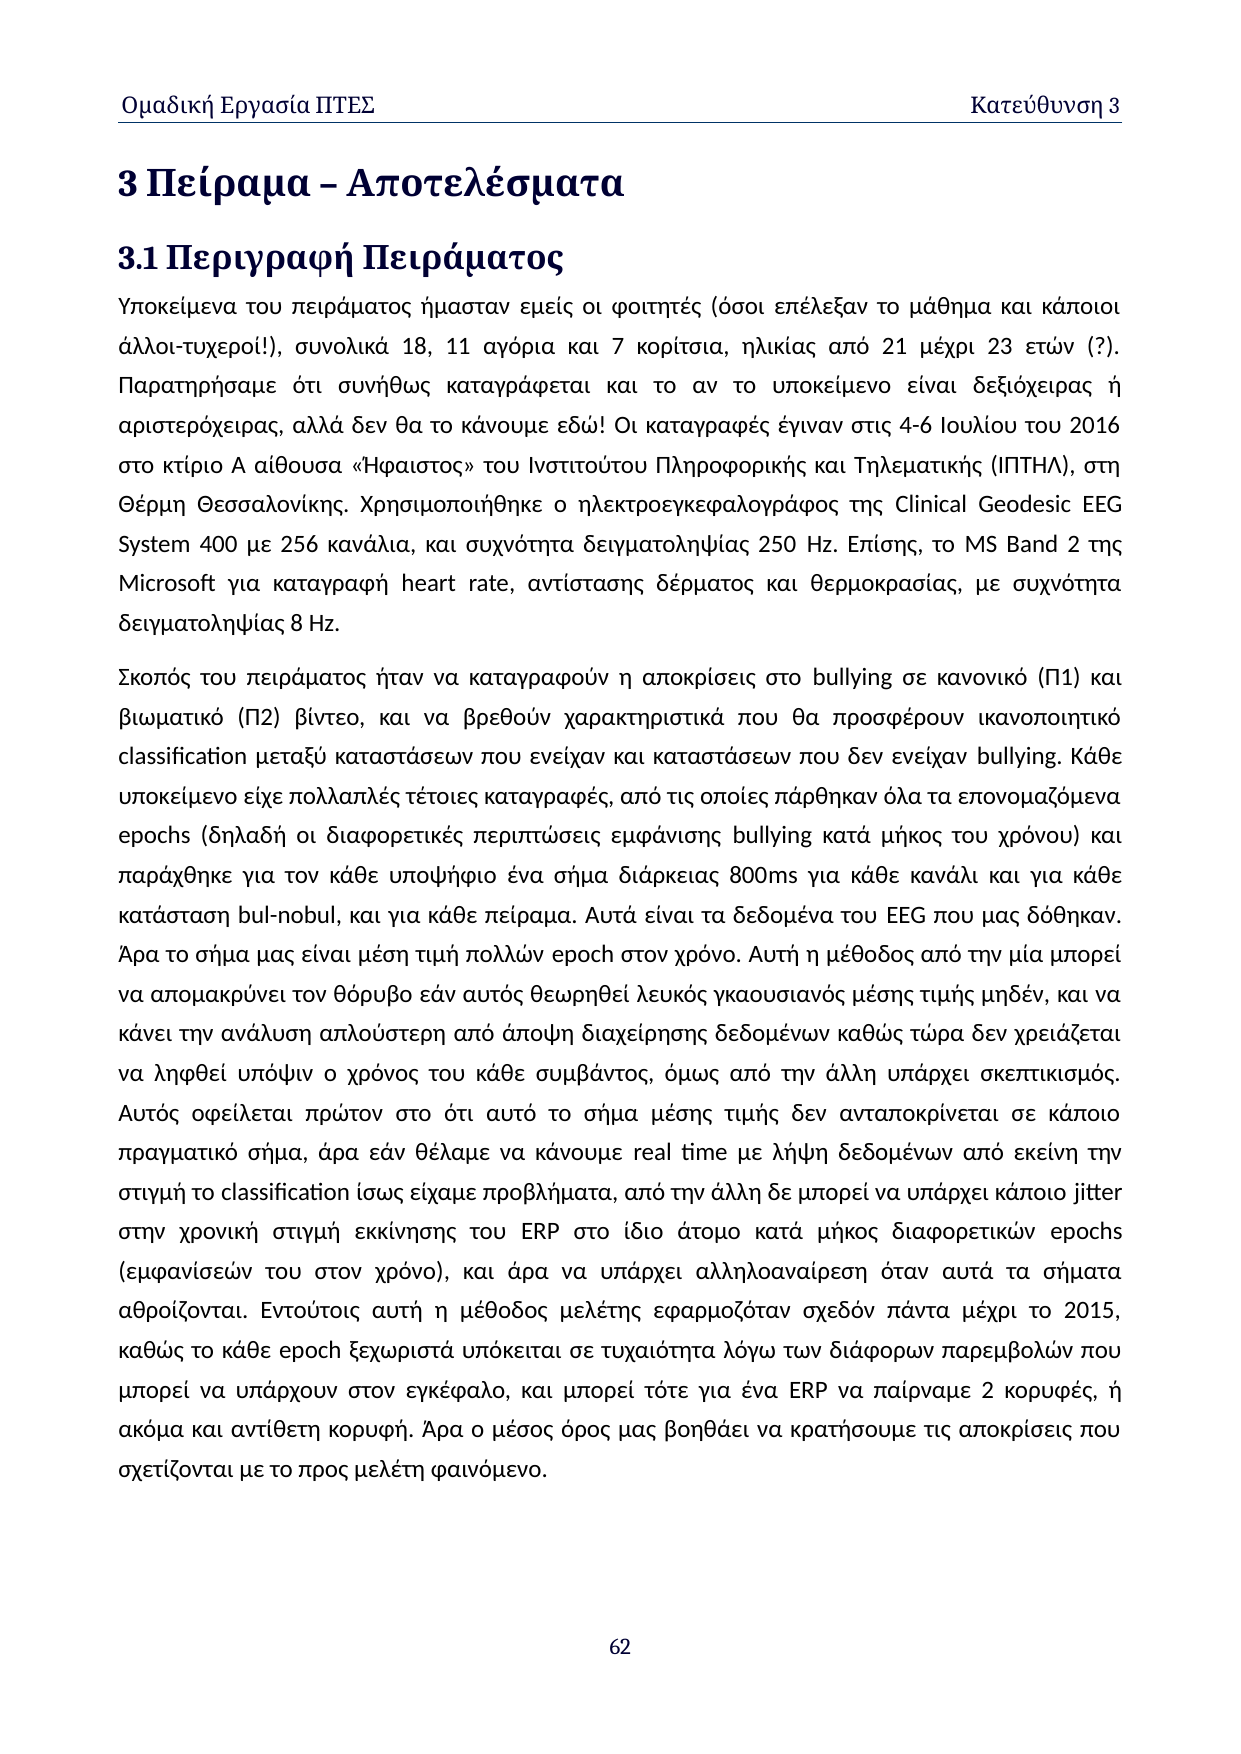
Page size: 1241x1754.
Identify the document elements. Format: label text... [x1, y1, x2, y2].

text Σκοπός του πειράματος ήταν να καταγραφούν η αποκρίσεις στο bullying σε κανονικό (Π1) και βιωματικό (Π2) βίντεο, και να βρεθούν χαρακτηριστικά που θα προσφέρουν ικανοποιητικό classification μεταξύ καταστάσεων που ενείχαν και καταστάσεων που δεν ενείχαν bullying. Κάθε υποκείμενο είχε πολλαπλές τέτοιες καταγραφές, από τις οποίες πάρθηκαν όλα τα επονομαζόμενα epochs (δηλαδή οι διαφορετικές περιπτώσεις εμφάνισης bullying κατά μήκος του χρόνου) και παράχθηκε για τον κάθε υποψήφιο ένα σήμα διάρκειας 800ms για κάθε κανάλι και για κάθε κατάσταση bul-nobul, και για κάθε πείραμα. Αυτά είναι τα δεδομένα του EEG που μας δόθηκαν. Άρα το σήμα μας είναι μέση τιμή πολλών epoch στον χρόνο. Αυτή η μέθοδος από την μία μπορεί να απομακρύνει τον θόρυβο εάν αυτός θεωρηθεί λευκός γκαουσιανός μέσης τιμής μηδέν, και να κάνει την ανάλυση απλούστερη από άποψη διαχείρησης δεδομένων καθώς τώρα δεν χρειάζεται να ληφθεί υπόψιν ο χρόνος του κάθε συμβάντος, όμως από την άλλη υπάρχει σκεπτικισμός. Αυτός οφείλεται πρώτον στο ότι αυτό το σήμα μέσης τιμής δεν ανταποκρίνεται σε κάποιο πραγματικό σήμα, άρα εάν θέλαμε να κάνουμε real time με λήψη δεδομένων από εκείνη την στιγμή το classification ίσως είχαμε προβλήματα, από την άλλη δε μπορεί να υπάρχει κάποιο jitter στην χρονική στιγμή εκκίνησης του ERP στο ίδιο άτομο κατά μήκος διαφορετικών epochs (εμφανίσεών του στον χρόνο), και άρα να υπάρχει αλληλοαναίρεση όταν αυτά τα σήματα αθροίζονται. Εντούτοις αυτή η μέθοδος μελέτης εφαρμοζόταν σχεδόν πάντα μέχρι το 2015, καθώς το κάθε epoch ξεχωριστά υπόκειται σε τυχαιότητα λόγω των διάφορων παρεμβολών που μπορεί να υπάρχουν στον εγκέφαλο, και μπορεί τότε για ένα ERP να παίρναμε 2 κορυφές, ή ακόμα και αντίθετη κορυφή. Άρα ο μέσος όρος μας βοηθάει να κρατήσουμε τις αποκρίσεις που σχετίζονται με το προς μελέτη φαινόμενο. [118, 661, 1122, 1483]
subtitle Πείραμα – Αποτελέσματα [118, 162, 1122, 206]
subtitle Περιγραφή Πειράματος [118, 239, 1122, 278]
text Υποκείμενα του πειράματος ήμασταν εμείς οι φοιτητές (όσοι επέλεξαν το μάθημα και κάποιοι άλλοι-τυχεροί!), συνολικά 18, 11 αγόρια και 7 κορίτσια, ηλικίας από 21 μέχρι 23 ετών (?). Παρατηρήσαμε ότι συνήθως καταγράφεται και το αν το υποκείμενο είναι δεξιόχειρας ή αριστερόχειρας, αλλά δεν θα το κάνουμε εδώ! Οι καταγραφές έγιναν στις 4-6 Ιουλίου του 2016 στο κτίριο Α αίθουσα «Ήφαιστος» του Ινστιτούτου Πληροφορικής και Τηλεματικής (ΙΠΤΗΛ), στη Θέρμη Θεσσαλονίκης. Χρησιμοποιήθηκε ο ηλεκτροεγκεφαλογράφος της Clinical Geodesic ΕEG System 400 με 256 κανάλια, και συχνότητα δειγματοληψίας 250 Hz. Επίσης, το MS Band 2 της Microsoft για καταγραφή heart rate, αντίστασης δέρματος και θερμοκρασίας, με συχνότητα δειγματοληψίας 8 Hz. [118, 291, 1122, 638]
